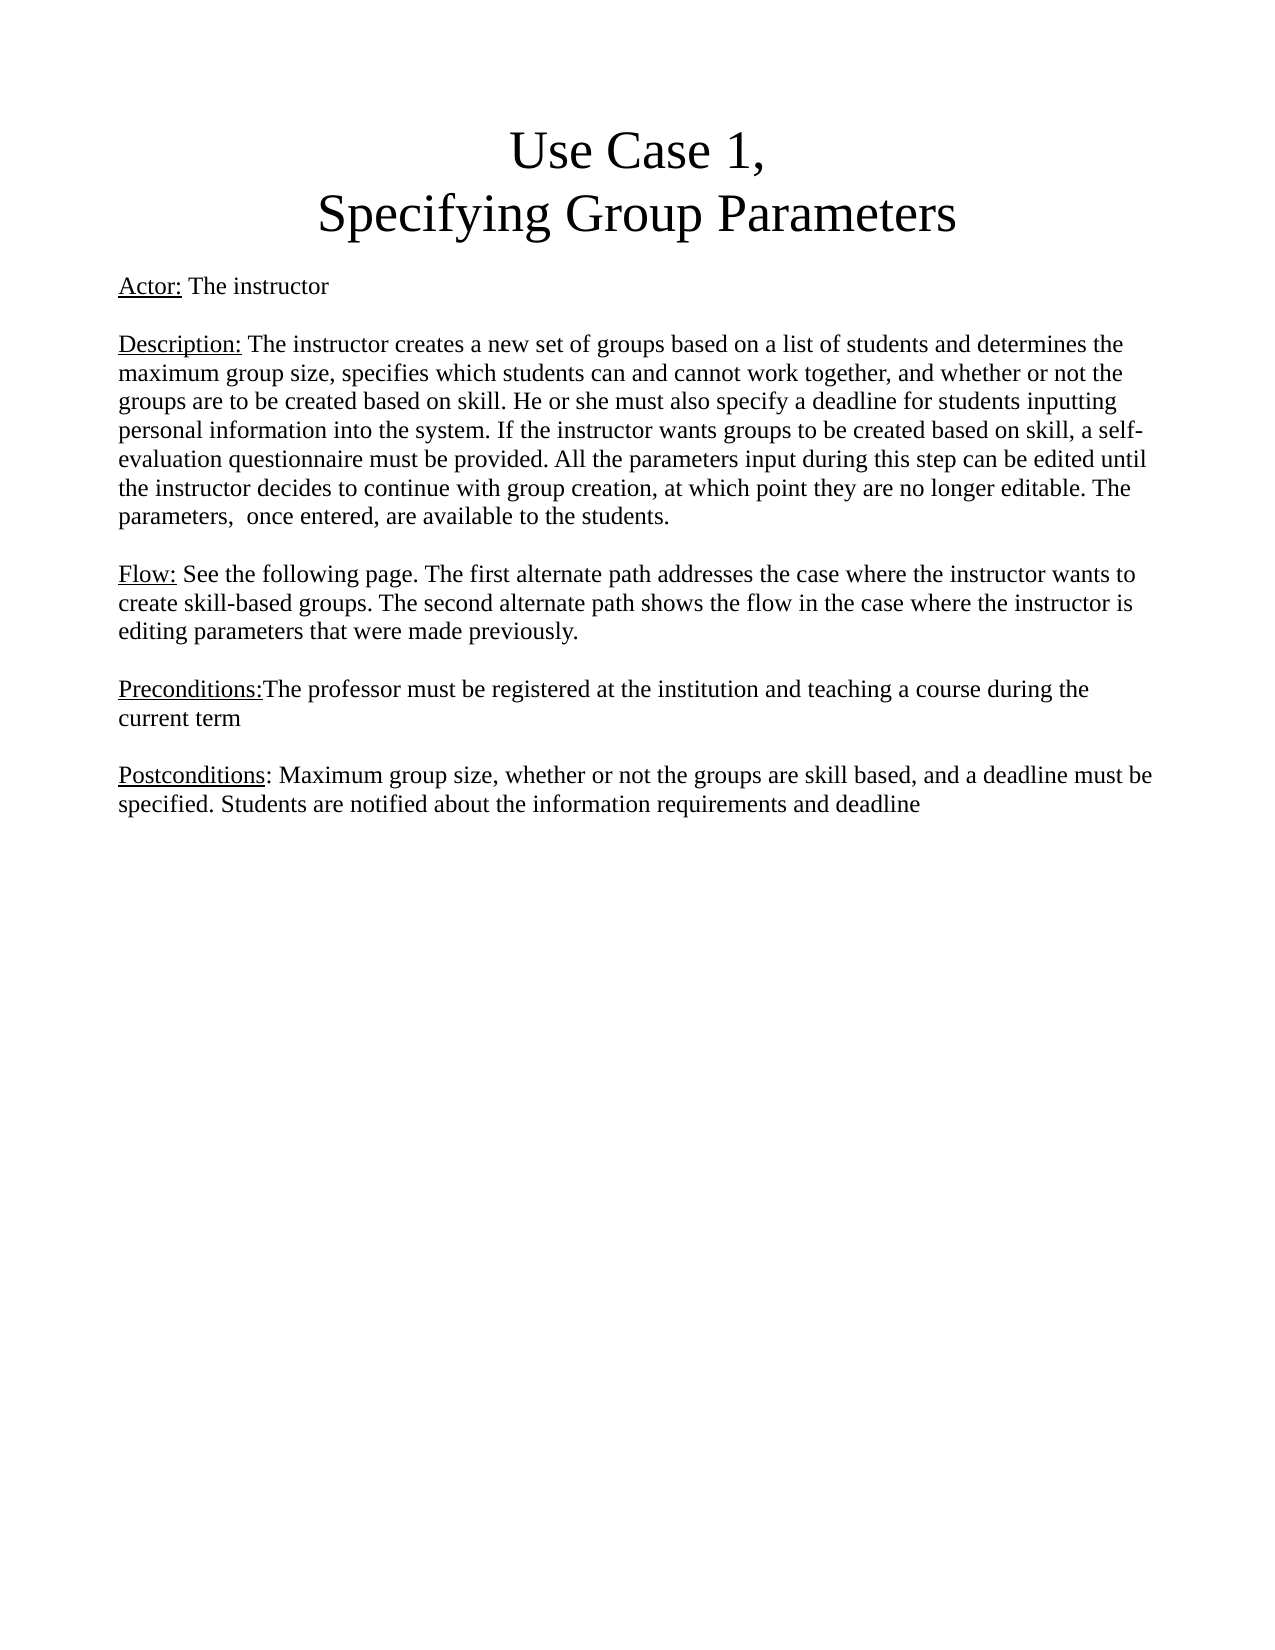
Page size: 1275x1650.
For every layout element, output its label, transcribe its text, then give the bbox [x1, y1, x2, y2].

text Specifying Group Parameters [118, 180, 1157, 243]
text Use Case 1, [118, 118, 1157, 180]
text Description: The instructor creates a new set of groups based on a list of students and determines the maximum group size, specifies which students can and cannot work together, and whether or not the groups are to be created based on skill. He or she must also specify a deadline for students inputting personal information into the system. If the instructor wants groups to be created based on skill, a self-evaluation questionnaire must be provided. All the parameters input during this step can be edited until the instructor decides to continue with group creation, at which point they are no longer editable. The parameters, once entered, are available to the students. [118, 329, 1157, 530]
text Flow: See the following page. The first alternate path addresses the case where the instructor wants to create skill-based groups. The second alternate path shows the flow in the case where the instructor is editing parameters that were made previously. [118, 559, 1157, 645]
text Postconditions: Maximum group size, whether or not the groups are skill based, and a deadline must be specified. Students are notified about the information requirements and deadline [118, 760, 1157, 818]
text Preconditions:The professor must be registered at the institution and teaching a course during the current term [118, 674, 1157, 731]
text Actor: The instructor [118, 271, 1157, 300]
